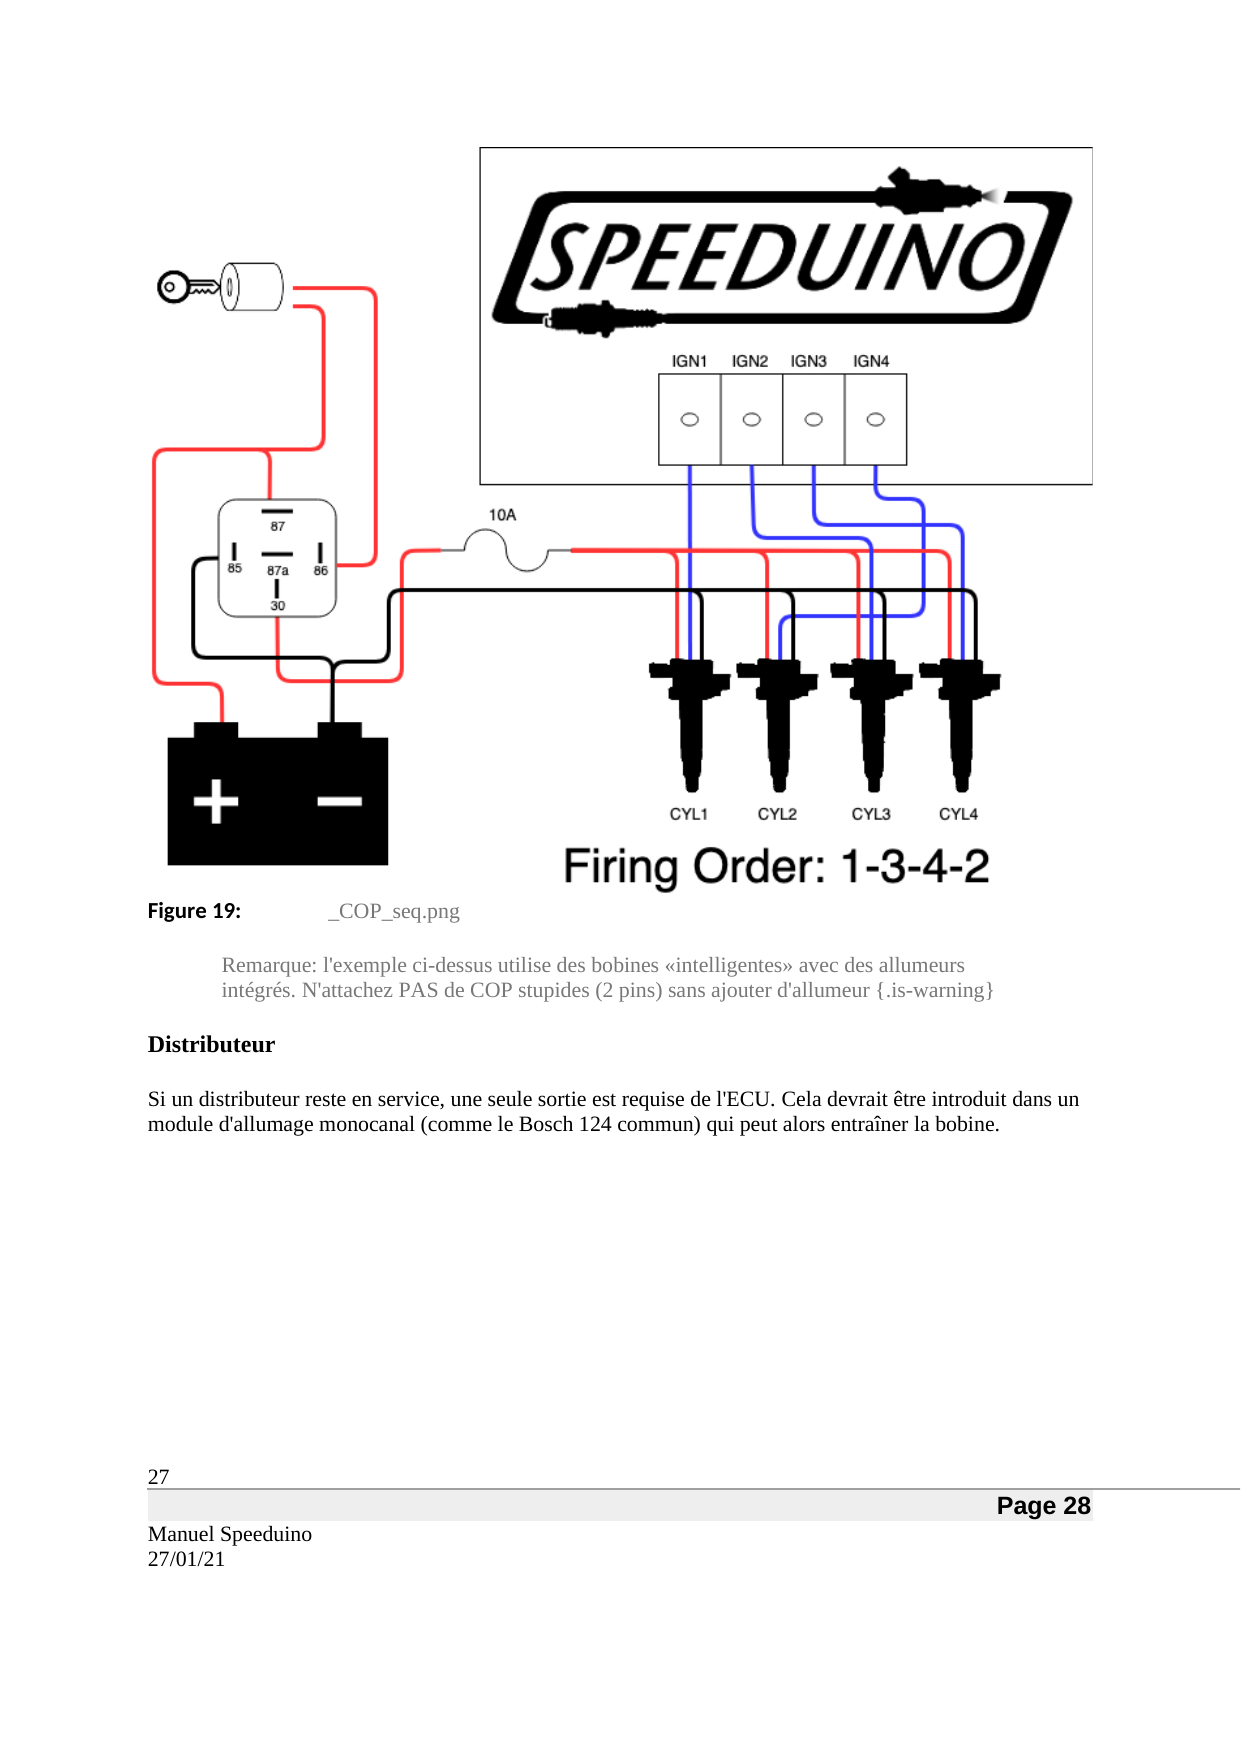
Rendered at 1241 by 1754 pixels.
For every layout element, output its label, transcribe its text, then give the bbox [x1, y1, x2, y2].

text Manuel Speeduino [148, 1521, 1093, 1546]
text Si un distributeur reste en service, une seule sortie est requise de l'ECU. Cela devrait être introduit dans un module d'allumage monocanal (comme le Bosch 124 commun) qui peut alors entraîner la bobine. [148, 1086, 1093, 1136]
text Figure 19: ign_4Cyl_COP_seq.png [148, 897, 1093, 924]
table_header Page 28 [148, 1490, 1093, 1521]
text 27/01/21 [148, 1546, 1093, 1572]
text Distributeur [148, 1030, 1093, 1058]
text 27 [148, 1464, 1093, 1488]
text Remarque: l'exemple ci-dessus utilise des bobines «intelligentes» avec des allumeurs intégrés. N'attachez PAS de COP stupides (2 pins) sans ajouter d'allumeur {.is-warning} [221, 952, 1093, 1002]
